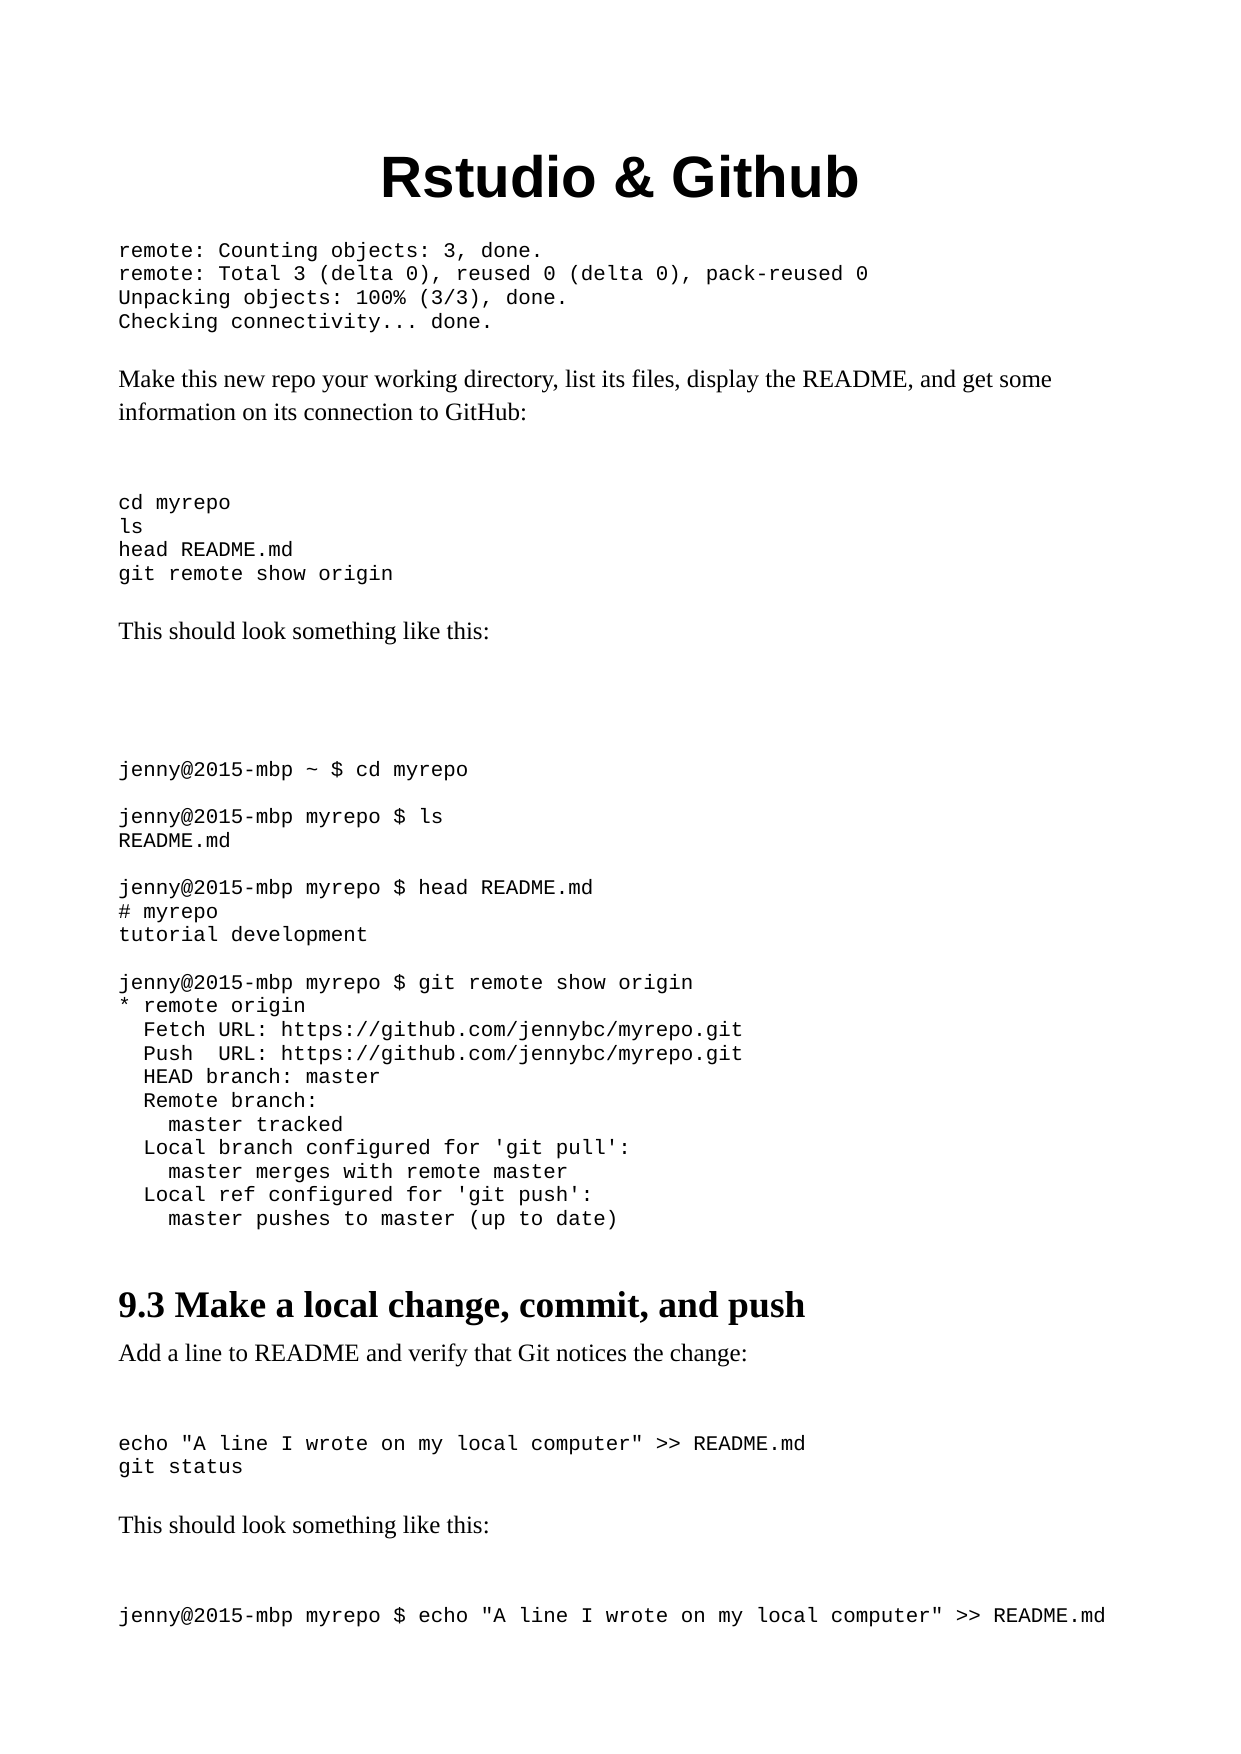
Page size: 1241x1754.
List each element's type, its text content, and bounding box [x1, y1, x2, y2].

text master pushes to master (up to date) [118, 1208, 1122, 1232]
text remote: Total 3 (delta 0), reused 0 (delta 0), pack-reused 0 [118, 263, 1122, 287]
subtitle 9.3 Make a local change, commit, and push [118, 1282, 1122, 1325]
text Local branch configured for 'git pull': [118, 1137, 1122, 1161]
text HEAD branch: master [118, 1066, 1122, 1090]
text jenny@2015-mbp myrepo $ head README.md [118, 877, 1122, 901]
text jenny@2015-mbp myrepo $ echo "A line I wrote on my local computer" >> README.md [118, 1605, 1122, 1628]
text jenny@2015-mbp myrepo $ git remote show origin [118, 972, 1122, 995]
text This should look something like this: [118, 616, 1122, 645]
text Remote branch: [118, 1090, 1122, 1113]
text * remote origin [118, 995, 1122, 1019]
text This should look something like this: [118, 1510, 1122, 1538]
text echo "A line I wrote on my local computer" >> README.md [118, 1433, 1122, 1457]
text head README.md [118, 539, 1122, 563]
text Local ref configured for 'git push': [118, 1184, 1122, 1208]
text master merges with remote master [118, 1161, 1122, 1184]
text ls [118, 516, 1122, 539]
text cd myrepo [118, 492, 1122, 516]
text Push URL: https://github.com/jennybc/myrepo.git [118, 1043, 1122, 1066]
text git status [118, 1457, 1122, 1480]
text Make this new repo your working directory, list its files, display the README, and get some information on its connection to GitHub: [118, 364, 1122, 426]
text # myrepo [118, 901, 1122, 924]
text Unpacking objects: 100% (3/3), done. [118, 287, 1122, 311]
text master tracked [118, 1113, 1122, 1137]
text Checking connectivity... done. [118, 311, 1122, 334]
text remote: Counting objects: 3, done. [118, 240, 1122, 263]
text git remote show origin [118, 563, 1122, 587]
text jenny@2015-mbp ~ $ cd myrepo [118, 759, 1122, 782]
text Add a line to README and verify that Git notices the change: [118, 1338, 1122, 1366]
text tutorial development [118, 924, 1122, 948]
text README.md [118, 830, 1122, 853]
text Fetch URL: https://github.com/jennybc/myrepo.git [118, 1019, 1122, 1043]
text jenny@2015-mbp myrepo $ ls [118, 806, 1122, 830]
